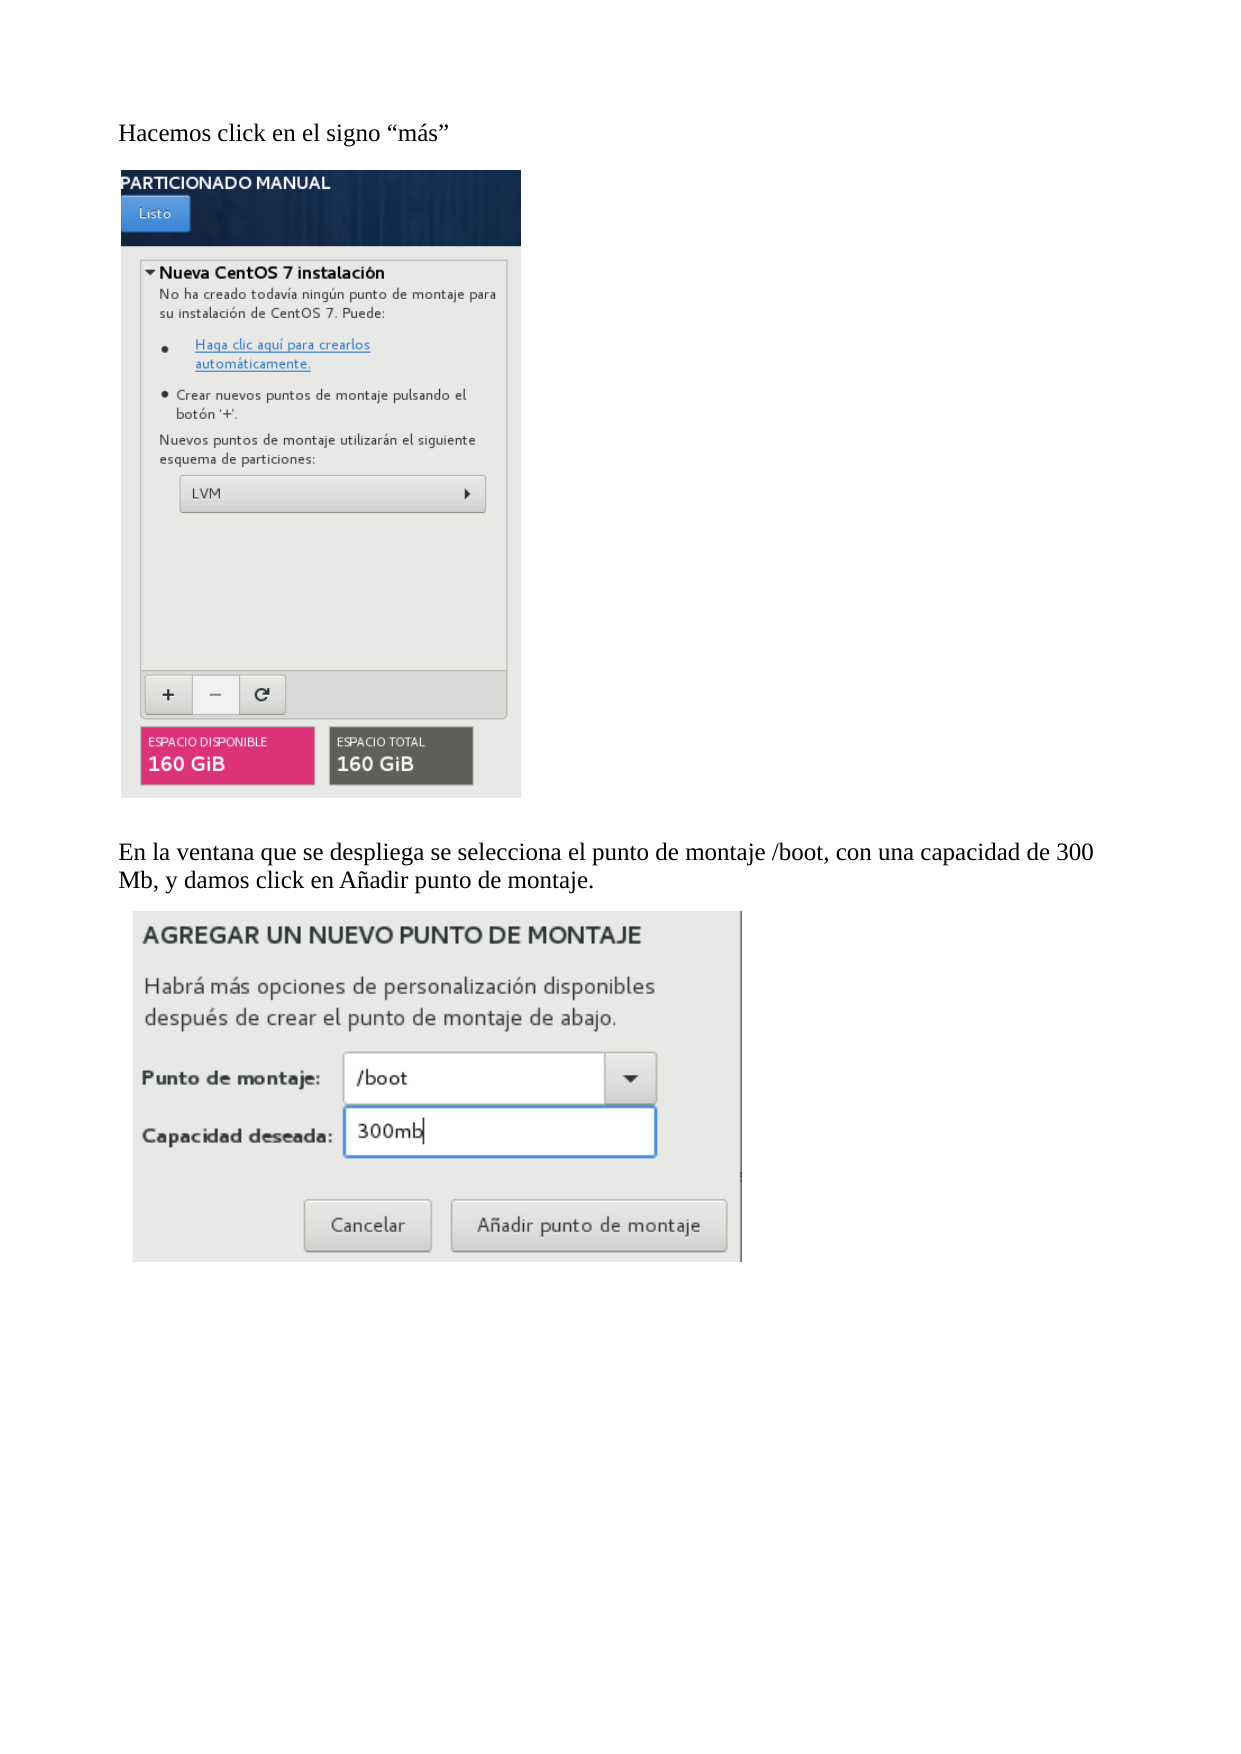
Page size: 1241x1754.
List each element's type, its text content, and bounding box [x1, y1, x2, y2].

text En la ventana que se despliega se selecciona el punto de montaje /boot, con una capacidad de 300 Mb, y damos click en Añadir punto de montaje. [118, 837, 1122, 894]
picture [121, 170, 521, 798]
text Hacemos click en el signo “más” [118, 118, 1122, 147]
picture [132, 911, 742, 1262]
